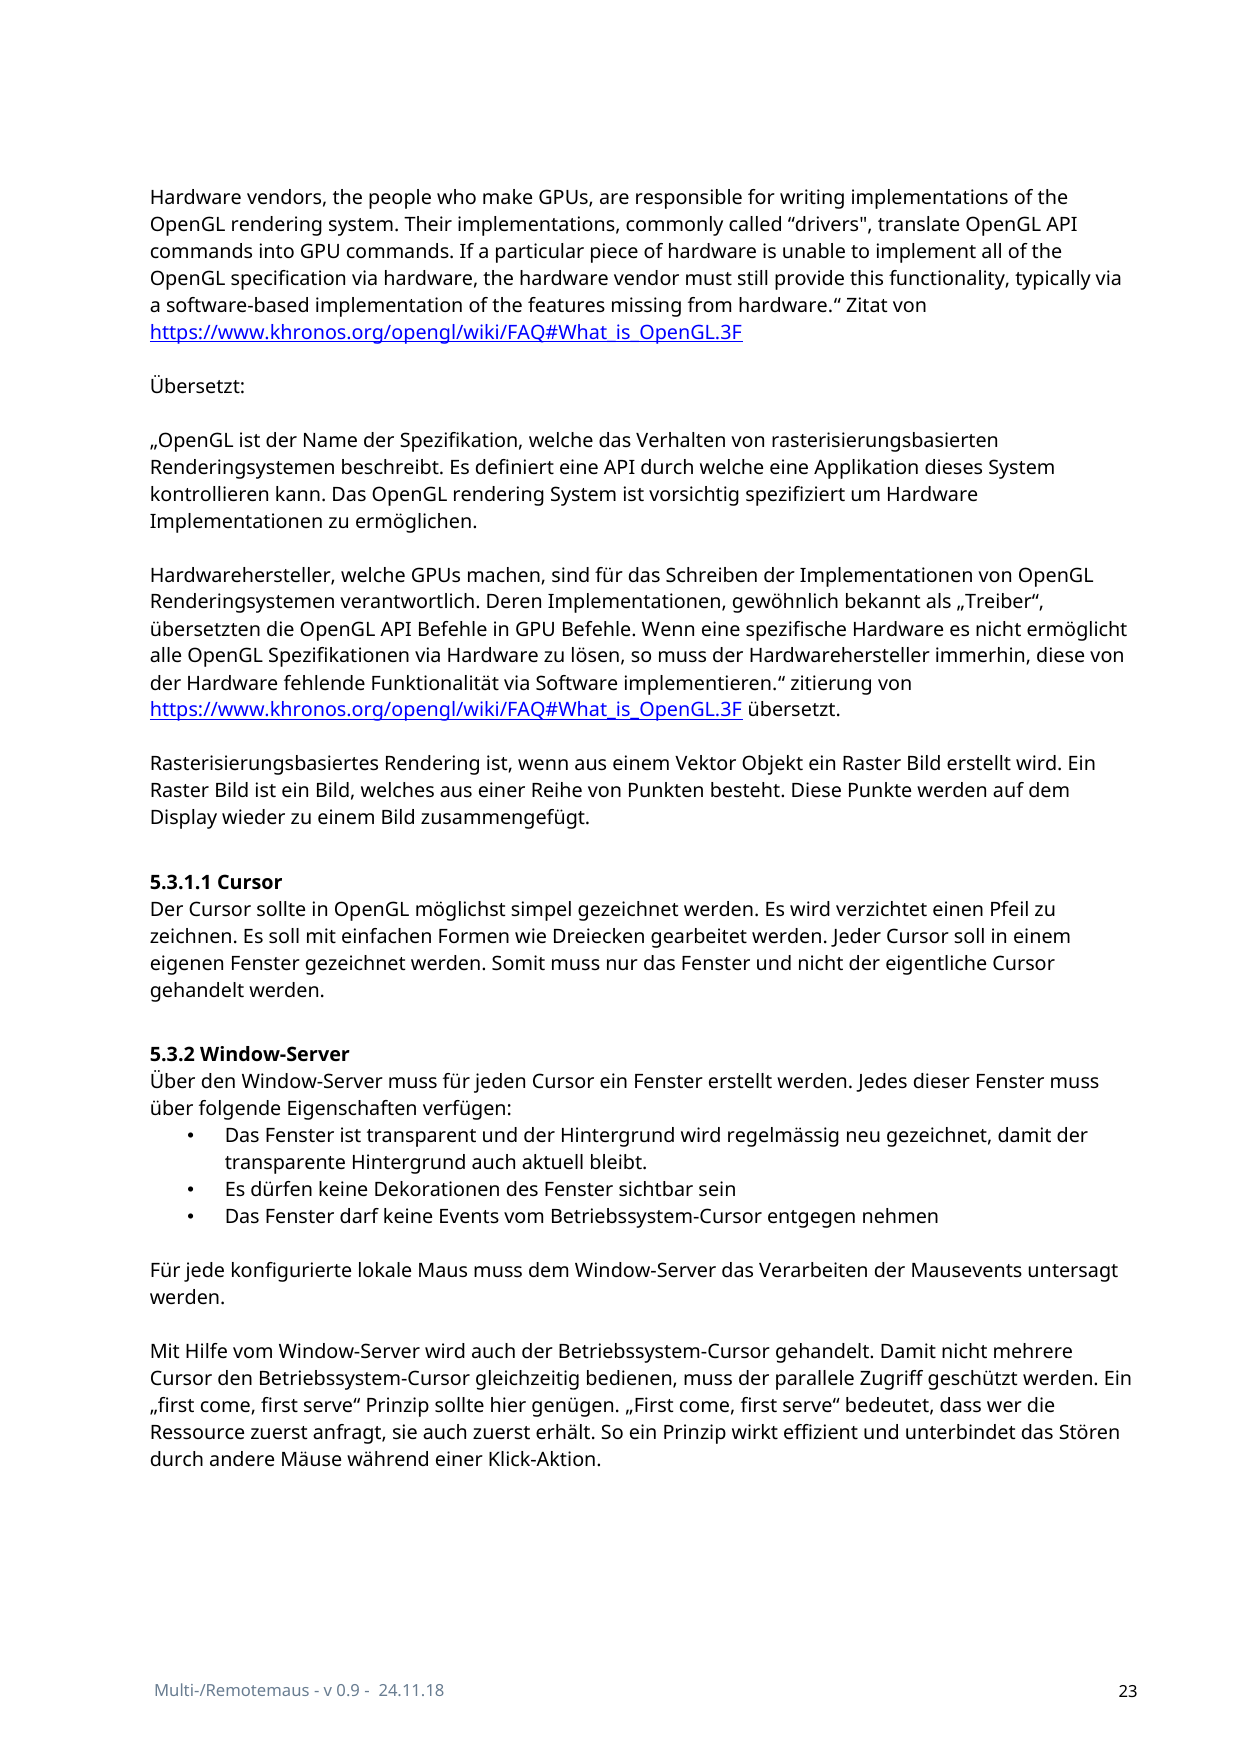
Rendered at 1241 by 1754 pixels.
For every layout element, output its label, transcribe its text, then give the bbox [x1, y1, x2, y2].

text Für jede konfigurierte lokale Maus muss dem Window-Server das Verarbeiten der Mausevents untersagt werden. [149, 1256, 1136, 1310]
list Das Fenster ist transparent und der Hintergrund wird regelmässig neu gezeichnet, damit der transparente Hintergrund auch aktuell bleibt. [187, 1121, 1136, 1175]
subtitle Window-Server [149, 1041, 1136, 1067]
text Rasterisierungsbasiertes Rendering ist, wenn aus einem Vektor Objekt ein Raster Bild erstellt wird. Ein Raster Bild ist ein Bild, welches aus einer Reihe von Punkten besteht. Diese Punkte werden auf dem Display wieder zu einem Bild zusammengefügt. [149, 750, 1136, 831]
text „OpenGL ist der Name der Spezifikation, welche das Verhalten von rasterisierungsbasierten Renderingsystemen beschreibt. Es definiert eine API durch welche eine Applikation dieses System kontrollieren kann. Das OpenGL rendering System ist vorsichtig spezifiziert um Hardware Implementationen zu ermöglichen. [149, 426, 1136, 534]
text Übersetzt: [149, 372, 1136, 399]
text Mit Hilfe vom Window-Server wird auch der Betriebssystem-Cursor gehandelt. Damit nicht mehrere Cursor den Betriebssystem-Cursor gleichzeitig bedienen, muss der parallele Zugriff geschützt werden. Ein „first come, first serve“ Prinzip sollte hier genügen. „First come, first serve“ bedeutet, dass wer die Ressource zuerst anfragt, sie auch zuerst erhält. So ein Prinzip wirkt effizient und unterbindet das Stören durch andere Mäuse während einer Klick-Aktion. [149, 1337, 1136, 1472]
text Hardwarehersteller, welche GPUs machen, sind für das Schreiben der Implementationen von OpenGL Renderingsystemen verantwortlich. Deren Implementationen, gewöhnlich bekannt als „Treiber“, übersetzten die OpenGL API Befehle in GPU Befehle. Wenn eine spezifische Hardware es nicht ermöglicht alle OpenGL Spezifikationen via Hardware zu lösen, so muss der Hardwarehersteller immerhin, diese von der Hardware fehlende Funktionalität via Software implementieren.“ zitierung von https://www.khronos.org/opengl/wiki/FAQ#What_is_OpenGL.3F übersetzt. [149, 561, 1136, 723]
list Das Fenster darf keine Events vom Betriebssystem-Cursor entgegen nehmen [187, 1202, 1136, 1229]
text Hardware vendors, the people who make GPUs, are responsible for writing implementations of the OpenGL rendering system. Their implementations, commonly called “drivers", translate OpenGL API commands into GPU commands. If a particular piece of hardware is unable to implement all of the OpenGL specification via hardware, the hardware vendor must still provide this functionality, typically via a software-based implementation of the features missing from hardware.“ Zitat von https://www.khronos.org/opengl/wiki/FAQ#What_is_OpenGL.3F [149, 183, 1136, 345]
subtitle Cursor [149, 868, 1136, 895]
text Der Cursor sollte in OpenGL möglichst simpel gezeichnet werden. Es wird verzichtet einen Pfeil zu zeichnen. Es soll mit einfachen Formen wie Dreiecken gearbeitet werden. Jeder Cursor soll in einem eigenen Fenster gezeichnet werden. Somit muss nur das Fenster und nicht der eigentliche Cursor gehandelt werden. [149, 895, 1136, 1003]
list Es dürfen keine Dekorationen des Fenster sichtbar sein [187, 1175, 1136, 1202]
text Über den Window-Server muss für jeden Cursor ein Fenster erstellt werden. Jedes dieser Fenster muss über folgende Eigenschaften verfügen: [149, 1067, 1136, 1121]
